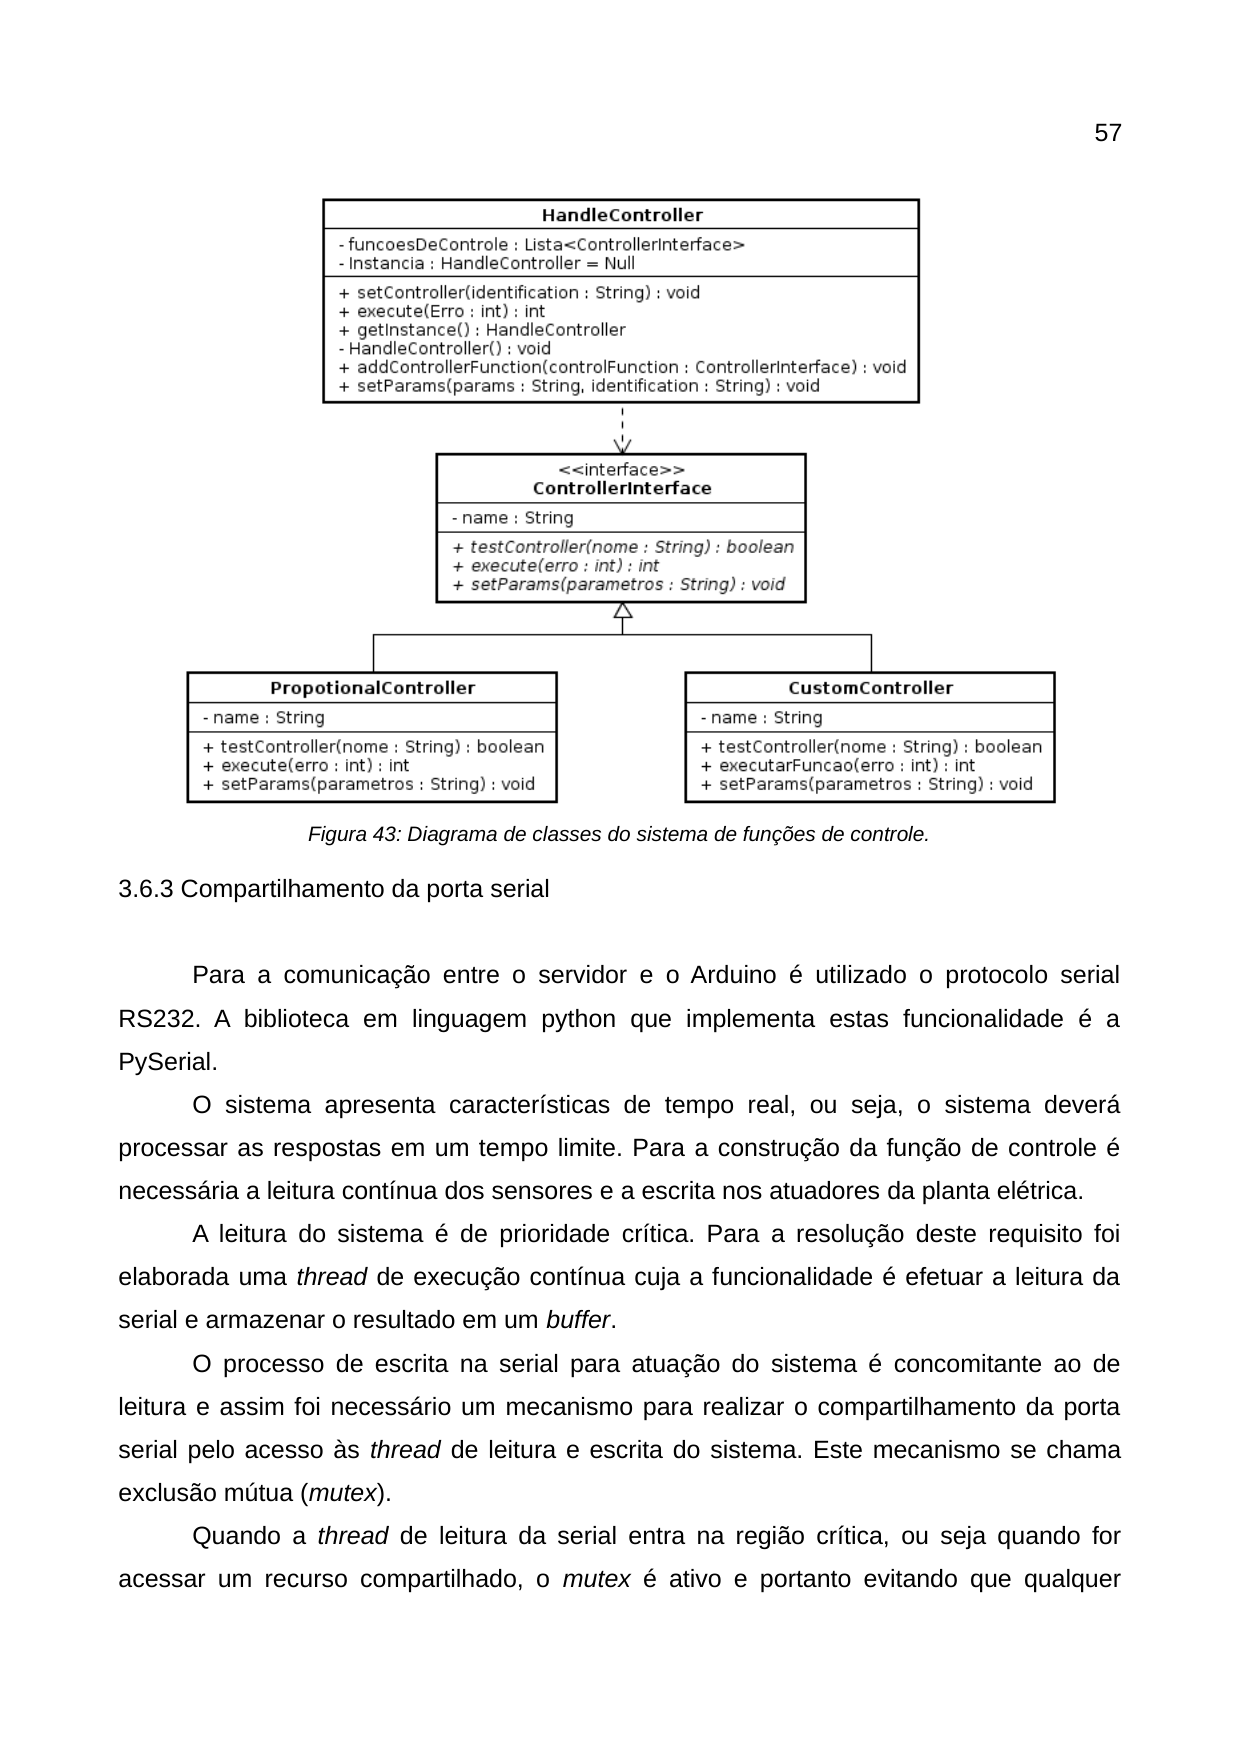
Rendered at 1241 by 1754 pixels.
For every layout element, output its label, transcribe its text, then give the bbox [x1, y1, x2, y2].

text A leitura do sistema é de prioridade crítica. Para a resolução deste requisito foi elaborada uma thread de execução contínua cuja a funcionalidade é efetuar a leitura da serial e armazenar o resultado em um buffer. [118, 1219, 1122, 1334]
text Figura 43: Diagrama de classes do sistema de funções de controle. [173, 818, 1067, 846]
text Para a comunicação entre o servidor e o Arduino é utilizado o protocolo serial RS232. A biblioteca em linguagem python que implementa estas funcionalidade é a PySerial. [118, 961, 1122, 1076]
text O processo de escrita na serial para atuação do sistema é concomitante ao de leitura e assim foi necessário um mecanismo para realizar o compartilhamento da porta serial pelo acesso às thread de leitura e escrita do sistema. Este mecanismo se chama exclusão mútua (mutex). [118, 1349, 1122, 1507]
text O sistema apresenta características de tempo real, ou seja, o sistema deverá processar as respostas em um tempo limite. Para a construção da função de controle é necessária a leitura contínua dos sensores e a escrita nos atuadores da planta elétrica. [118, 1090, 1122, 1205]
subtitle 3.6.3 Compartilhamento da porta serial [118, 874, 1122, 903]
text Quando a thread de leitura da serial entra na região crítica, ou seja quando for acessar um recurso compartilhado, o mutex é ativo e portanto evitando que qualquer [118, 1521, 1122, 1593]
picture [172, 188, 1068, 818]
